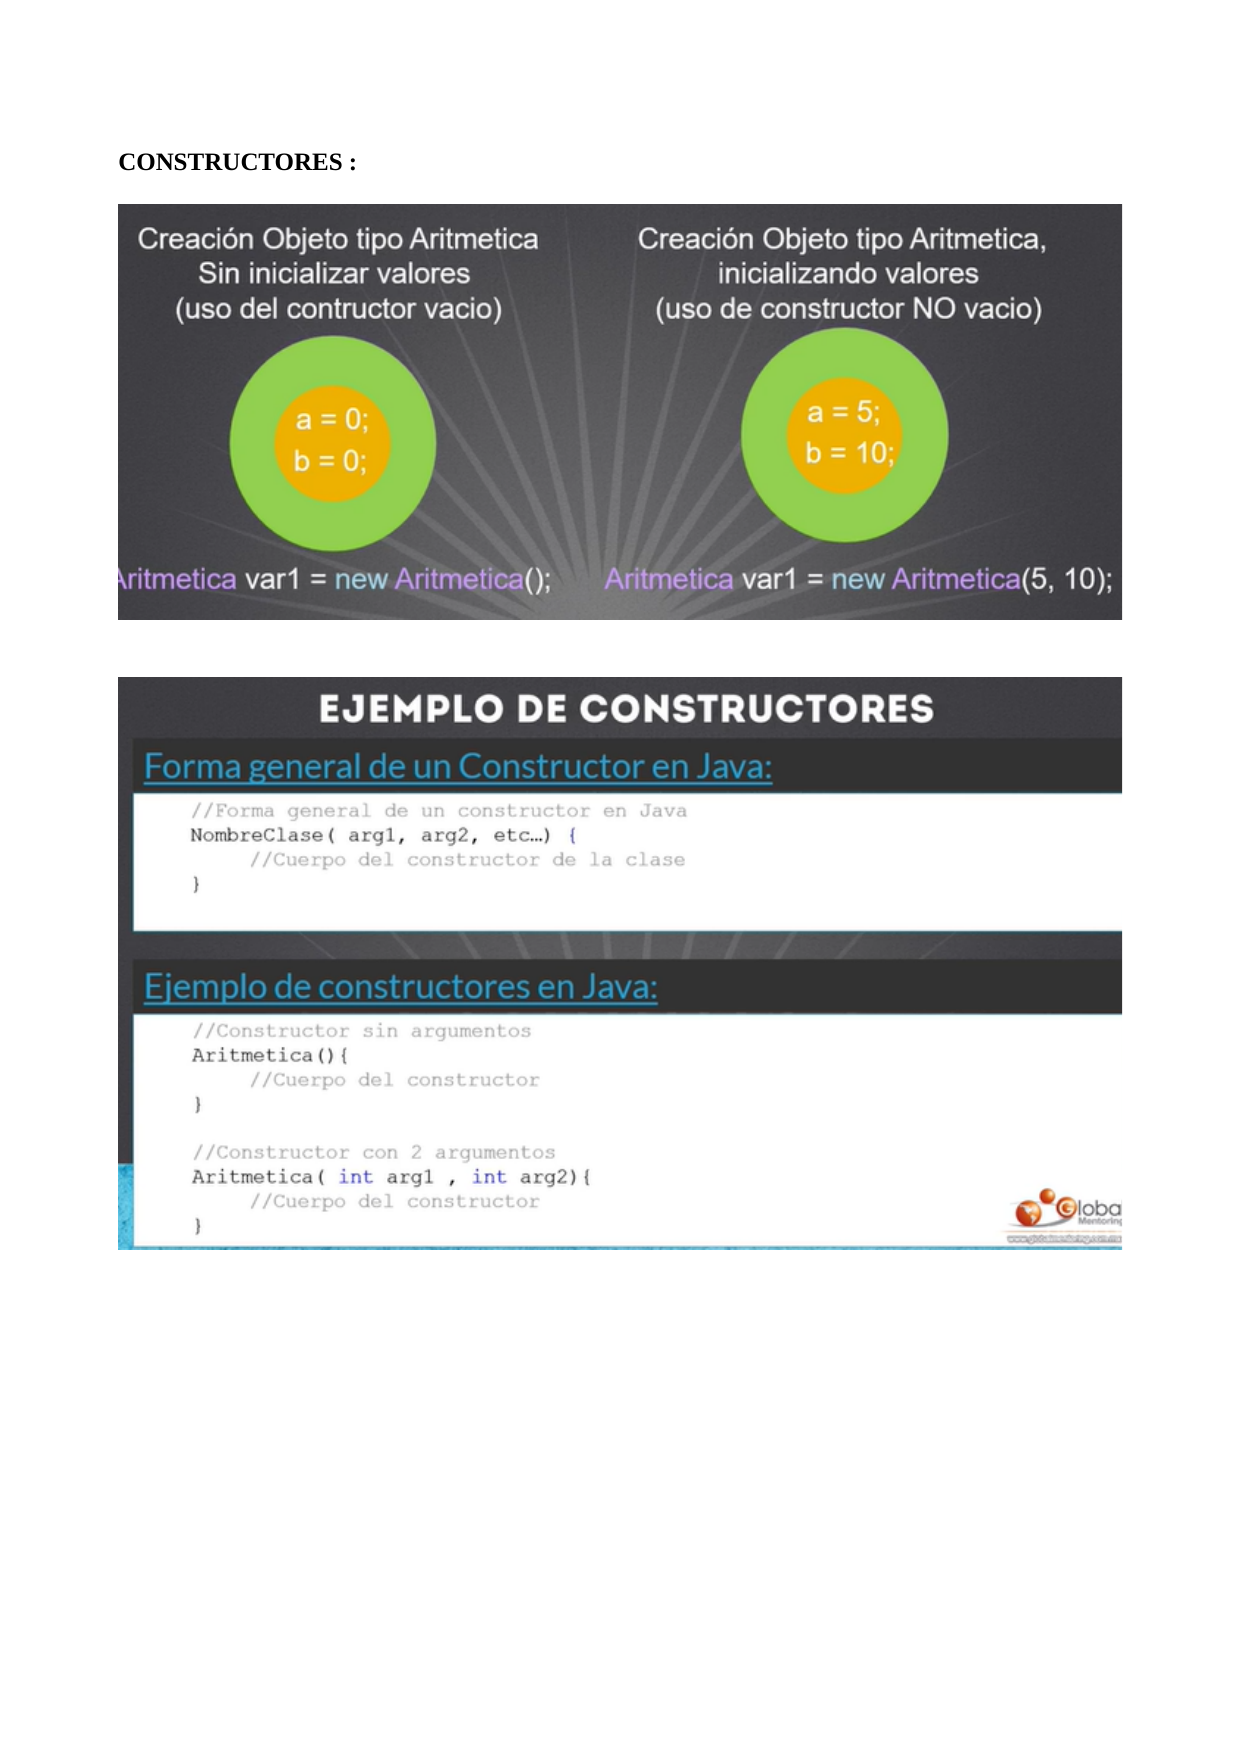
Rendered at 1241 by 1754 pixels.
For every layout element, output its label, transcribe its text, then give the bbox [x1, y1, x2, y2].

picture [118, 204, 1123, 620]
text CONSTRUCTORES : [118, 147, 1122, 176]
picture [118, 677, 1123, 1250]
